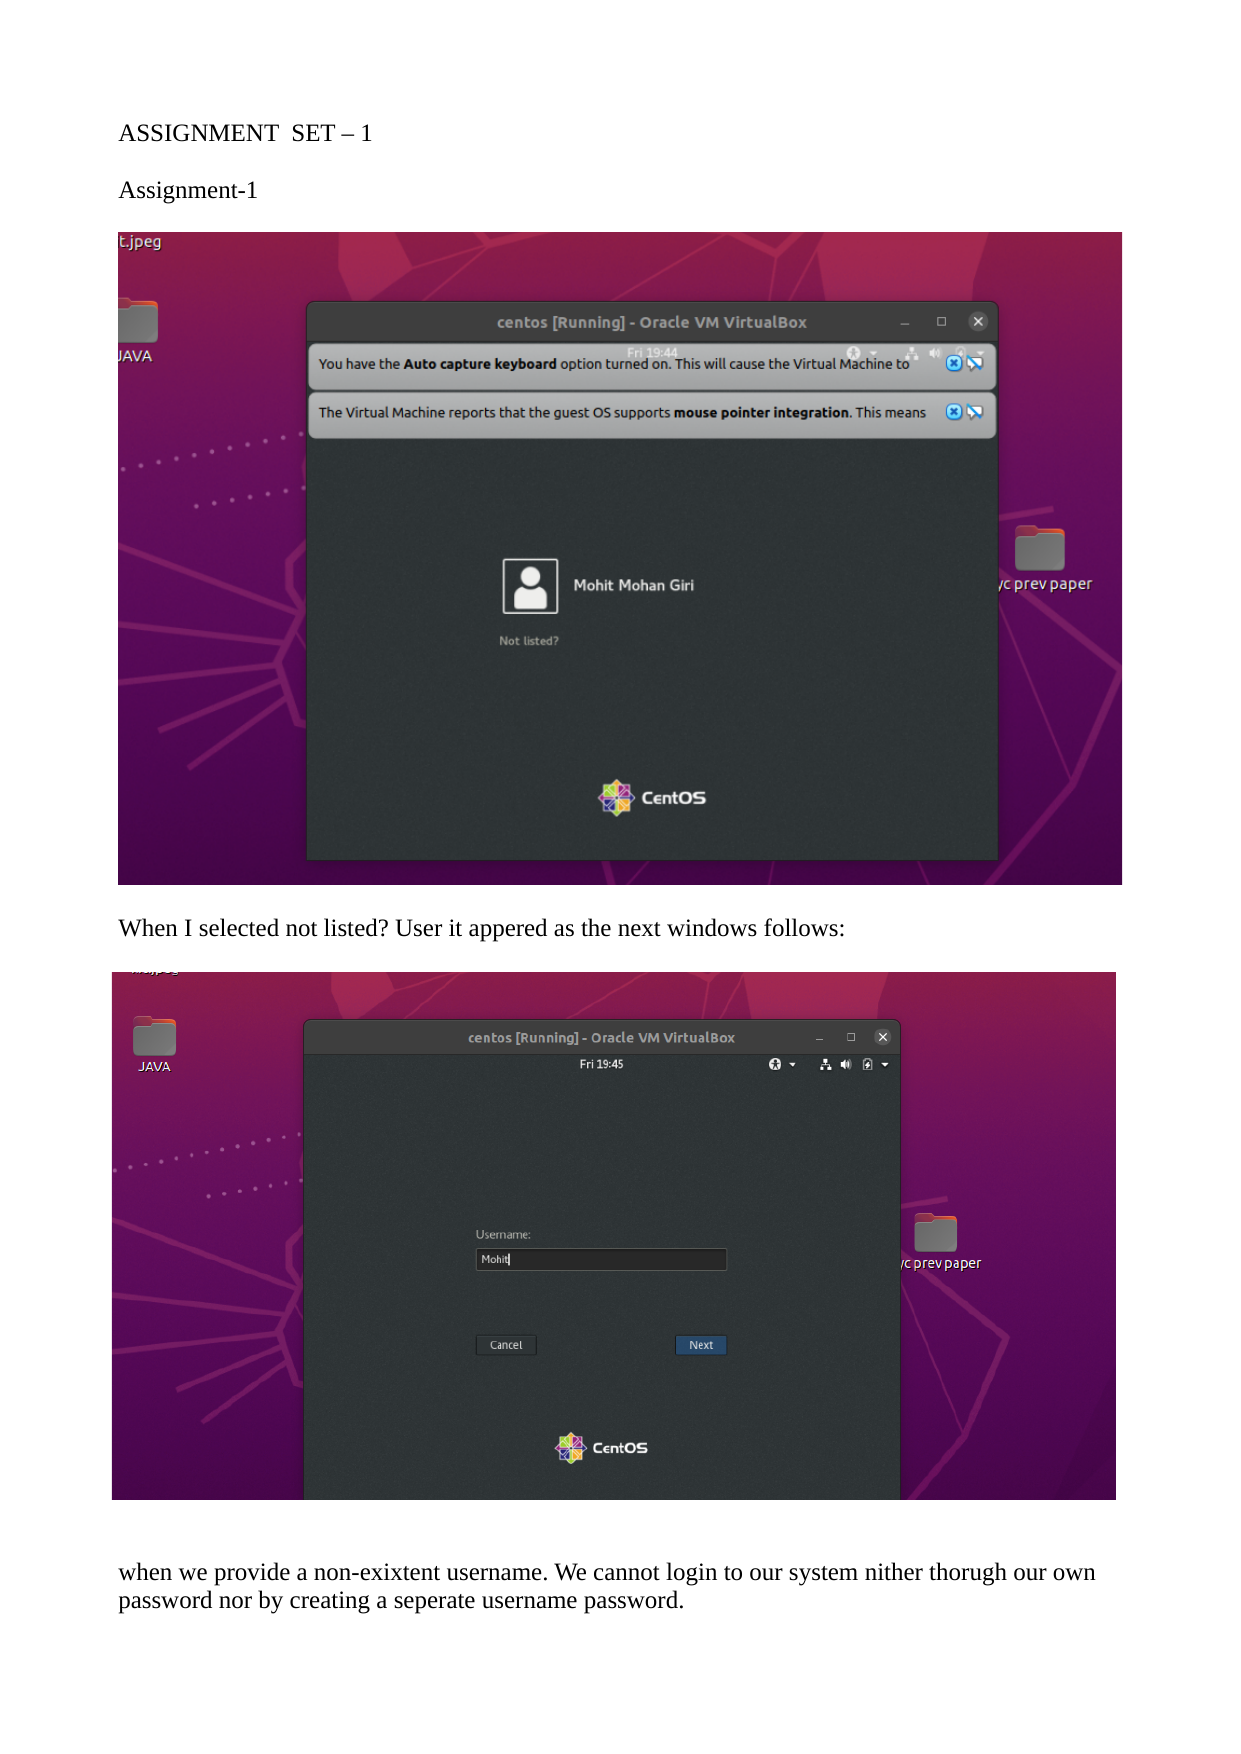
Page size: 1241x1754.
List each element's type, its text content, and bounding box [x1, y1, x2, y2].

text When I selected not listed? User it appered as the next windows follows: [118, 913, 1122, 942]
text Assignment-1 [118, 176, 1122, 204]
picture [118, 232, 1123, 885]
picture [111, 972, 1116, 1500]
text when we provide a non-exixtent username. We cannot login to our system nither thorugh our own password nor by creating a seperate username password. [118, 1557, 1122, 1614]
text ASSIGNMENT SET – 1 [118, 118, 1122, 147]
